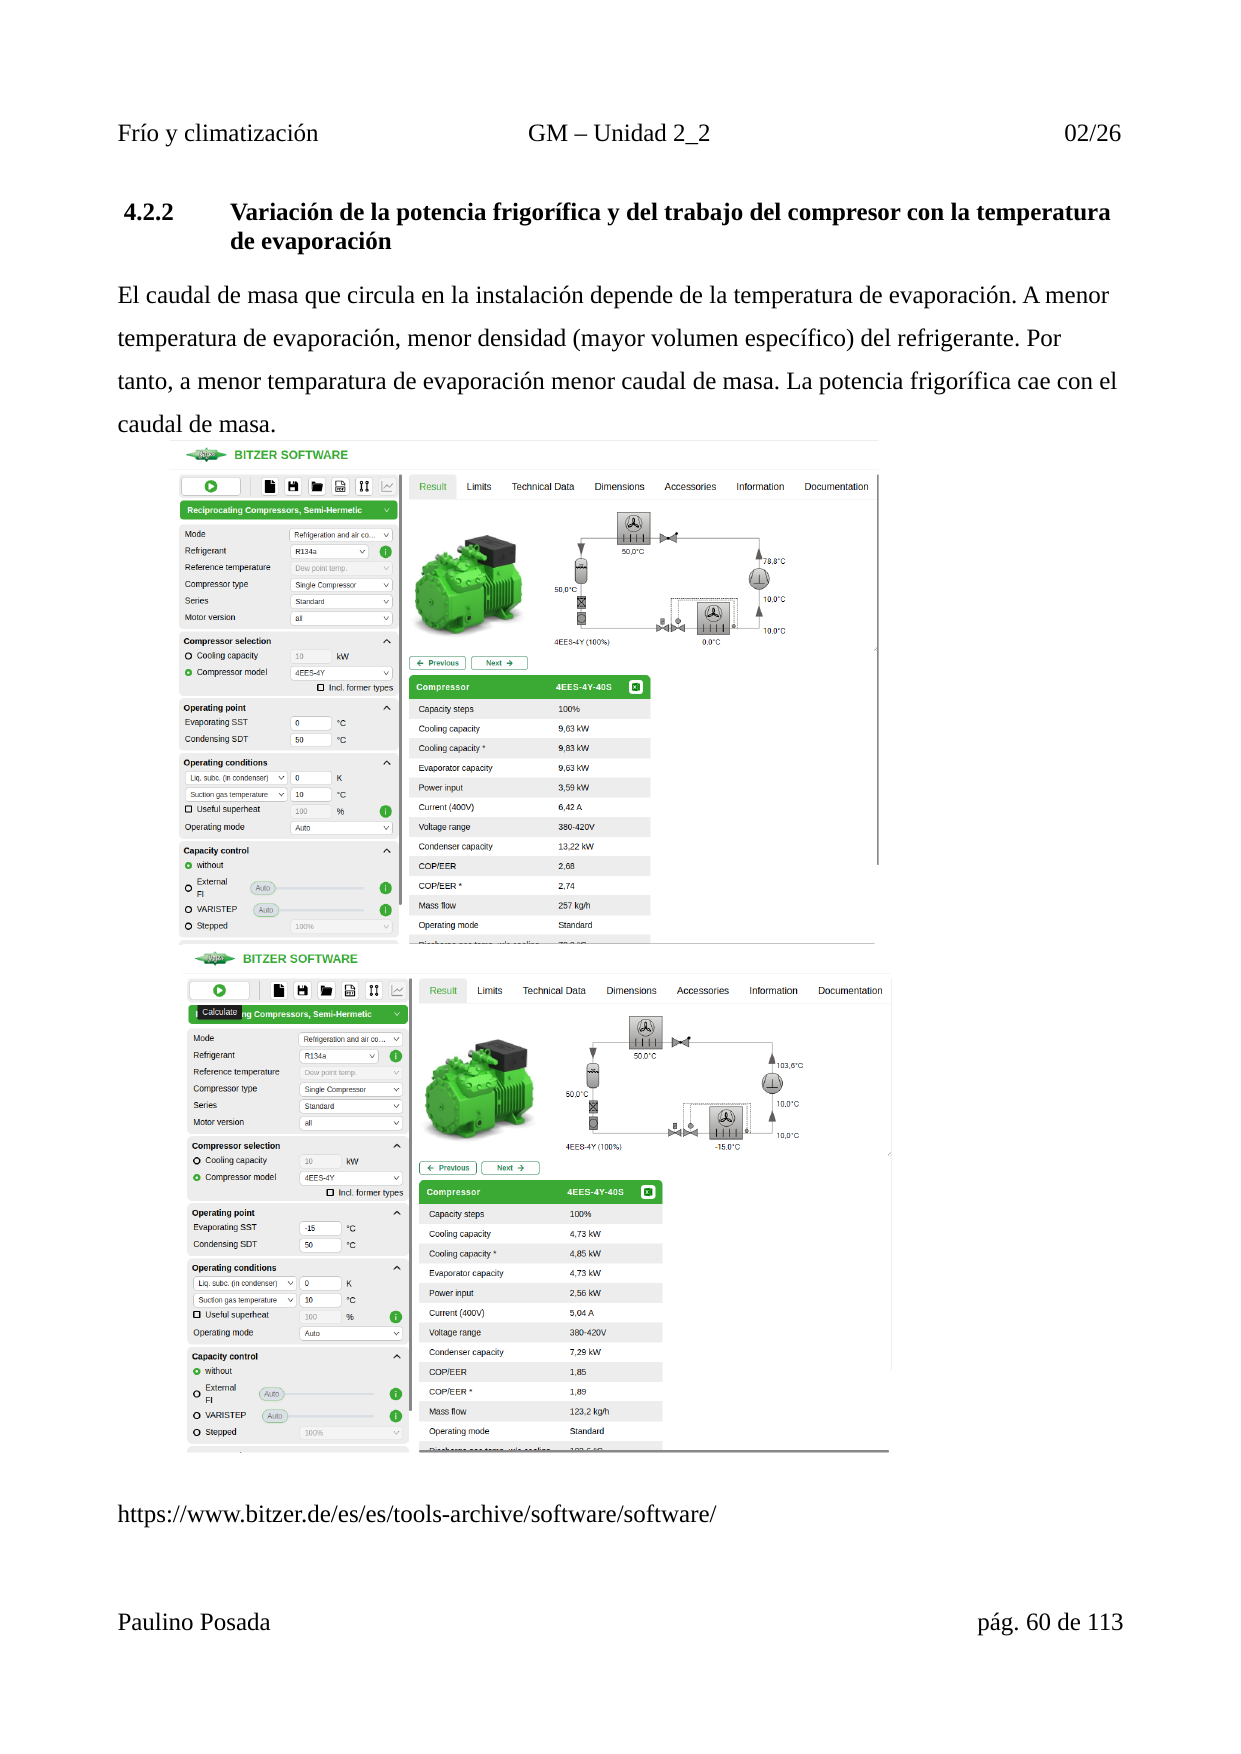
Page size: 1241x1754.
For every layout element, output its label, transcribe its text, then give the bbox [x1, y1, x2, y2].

subtitle Variación de la potencia frigorífica y del trabajo del compresor con la temperatura de evaporación [117, 197, 1123, 255]
text https://www.bitzer.de/es/es/tools-archive/software/software/ [117, 1499, 1123, 1528]
text El caudal de masa que circula en la instalación depende de la temperatura de evaporación. A menor temperatura de evaporación, menor densidad (mayor volumen específico) del refrigerante. Por tanto, a menor temparatura de evaporación menor caudal de masa. La potencia frigorífica cae con el caudal de masa. [117, 280, 1123, 438]
picture [169, 439, 892, 1453]
